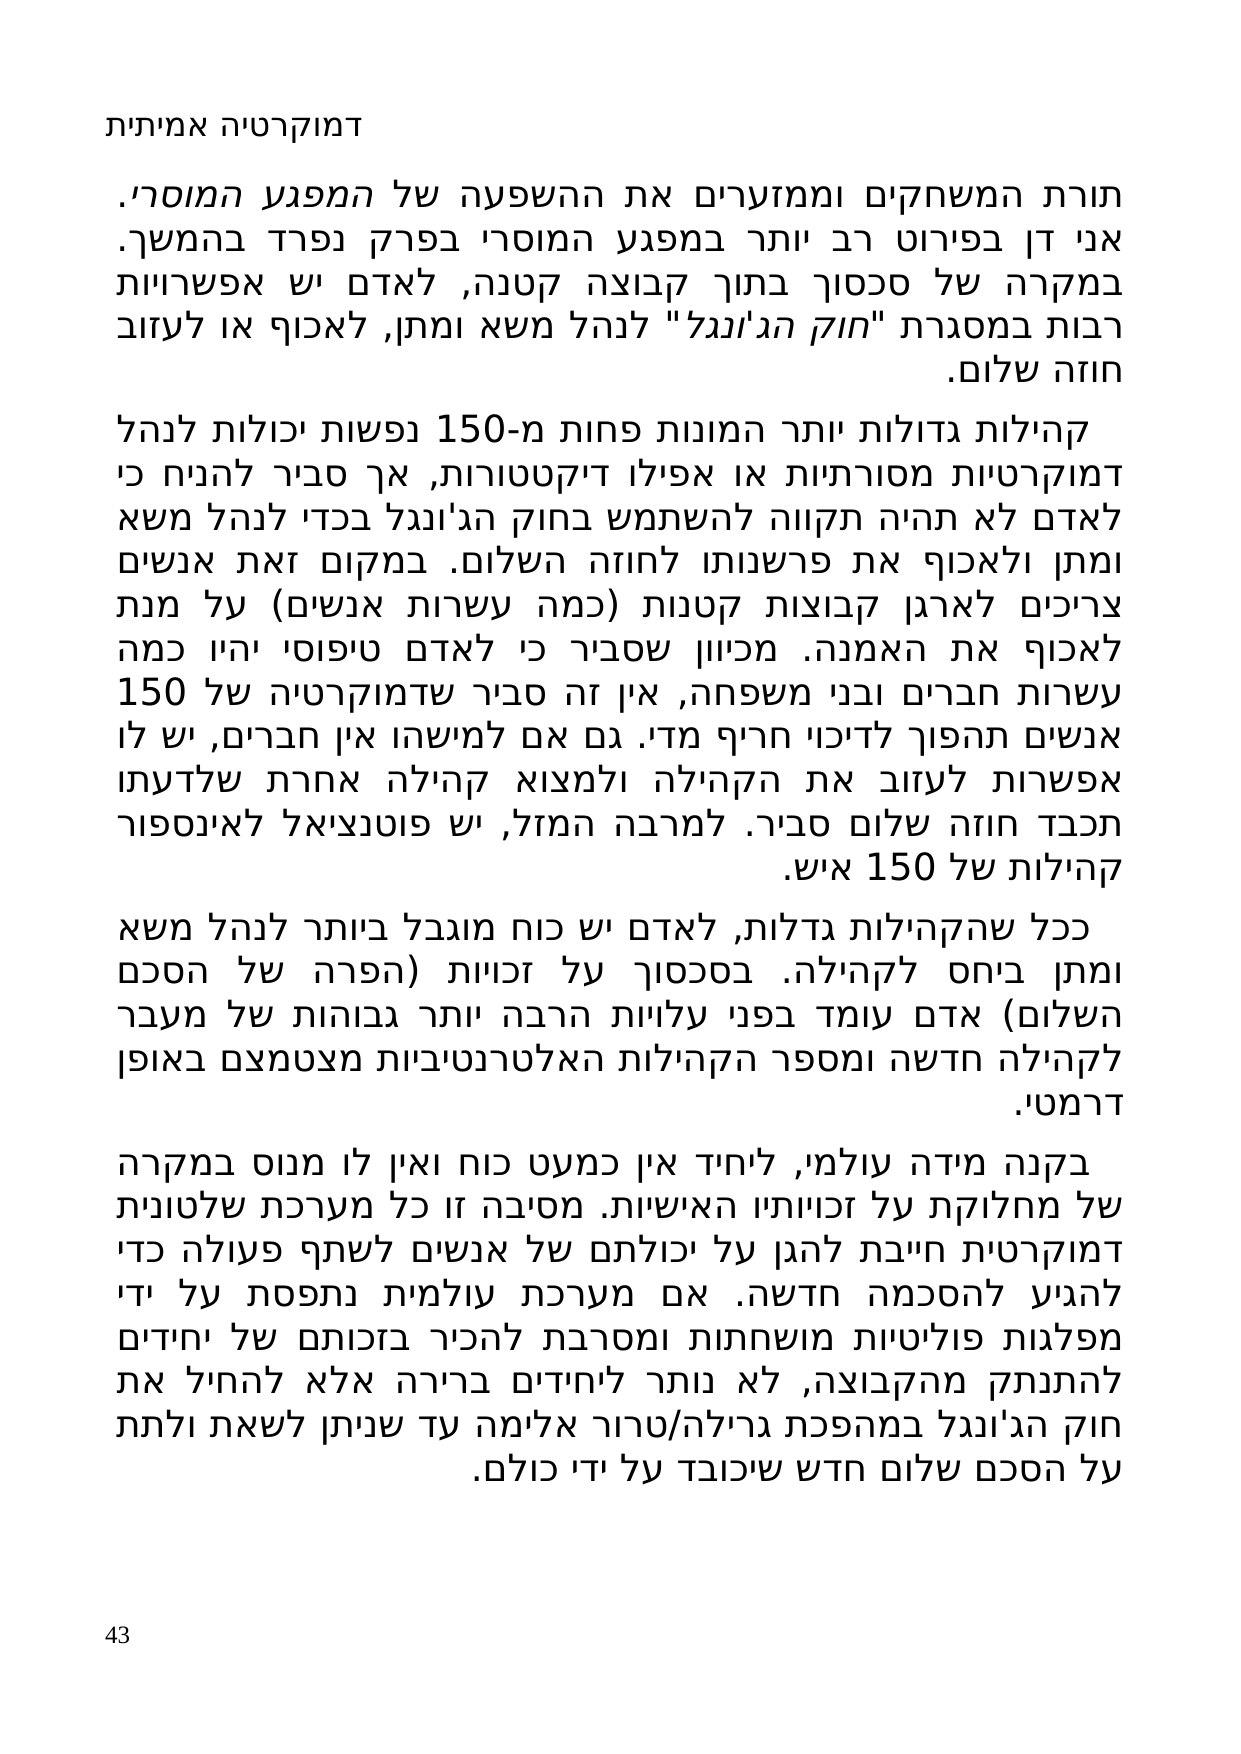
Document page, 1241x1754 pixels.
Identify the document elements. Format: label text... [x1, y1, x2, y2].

text קהילות גדולות יותר המונות פחות מ-150 נפשות יכולות לנהל דמוקרטיות מסורתיות או אפילו דיקטטורות, אך סביר להניח כי לאדם לא תהיה תקווה להשתמש בחוק הג'ונגל בכדי לנהל משא ומתן ולאכוף את פרשנותו לחוזה השלום. במקום זאת אנשים צריכים לארגן קבוצות קטנות (כמה עשרות אנשים) על מנת לאכוף את האמנה. מכיוון שסביר כי לאדם טיפוסי יהיו כמה עשרות חברים ובני משפחה, אין זה סביר שדמוקרטיה של 150 אנשים תהפוך לדיכוי חריף מדי. גם אם למישהו אין חברים, יש לו אפשרות לעזוב את הקהילה ולמצוא קהילה אחרת שלדעתו תכבד חוזה שלום סביר. למרבה המזל, יש פוטנציאל לאינספור קהילות של 150 איש. [116, 407, 1124, 889]
text תורת המשחקים וממזערים את ההשפעה של המפגע המוסרי. אני דן בפירוט רב יותר במפגע המוסרי בפרק נפרד בהמשך. במקרה של סכסוך בתוך קבוצה קטנה, לאדם יש אפשרויות רבות במסגרת "חוק הג'ונגל" לנהל משא ומתן, לאכוף או לעזוב חוזה שלום. [116, 172, 1124, 391]
text ככל שהקהילות גדלות, לאדם יש כוח מוגבל ביותר לנהל משא ומתן ביחס לקהילה. בסכסוך על זכויות (הפרה של הסכם השלום) אדם עומד בפני עלויות הרבה יותר גבוהות של מעבר לקהילה חדשה ומספר הקהילות האלטרנטיביות מצטמצם באופן דרמטי. [116, 905, 1124, 1124]
text בקנה מידה עולמי, ליחיד אין כמעט כוח ואין לו מנוס במקרה של מחלוקת על זכויותיו האישיות. מסיבה זו כל מערכת שלטונית דמוקרטית חייבת להגן על יכולתם של אנשים לשתף פעולה כדי להגיע להסכמה חדשה. אם מערכת עולמית נתפסת על ידי מפלגות פוליטיות מושחתות ומסרבת להכיר בזכותם של יחידים להתנתק מהקבוצה, לא נותר ליחידים ברירה אלא להחיל את חוק הג'ונגל במהפכת גרילה/טרור אלימה עד שניתן לשאת ולתת על הסכם שלום חדש שיכובד על ידי כולם. [116, 1140, 1124, 1490]
